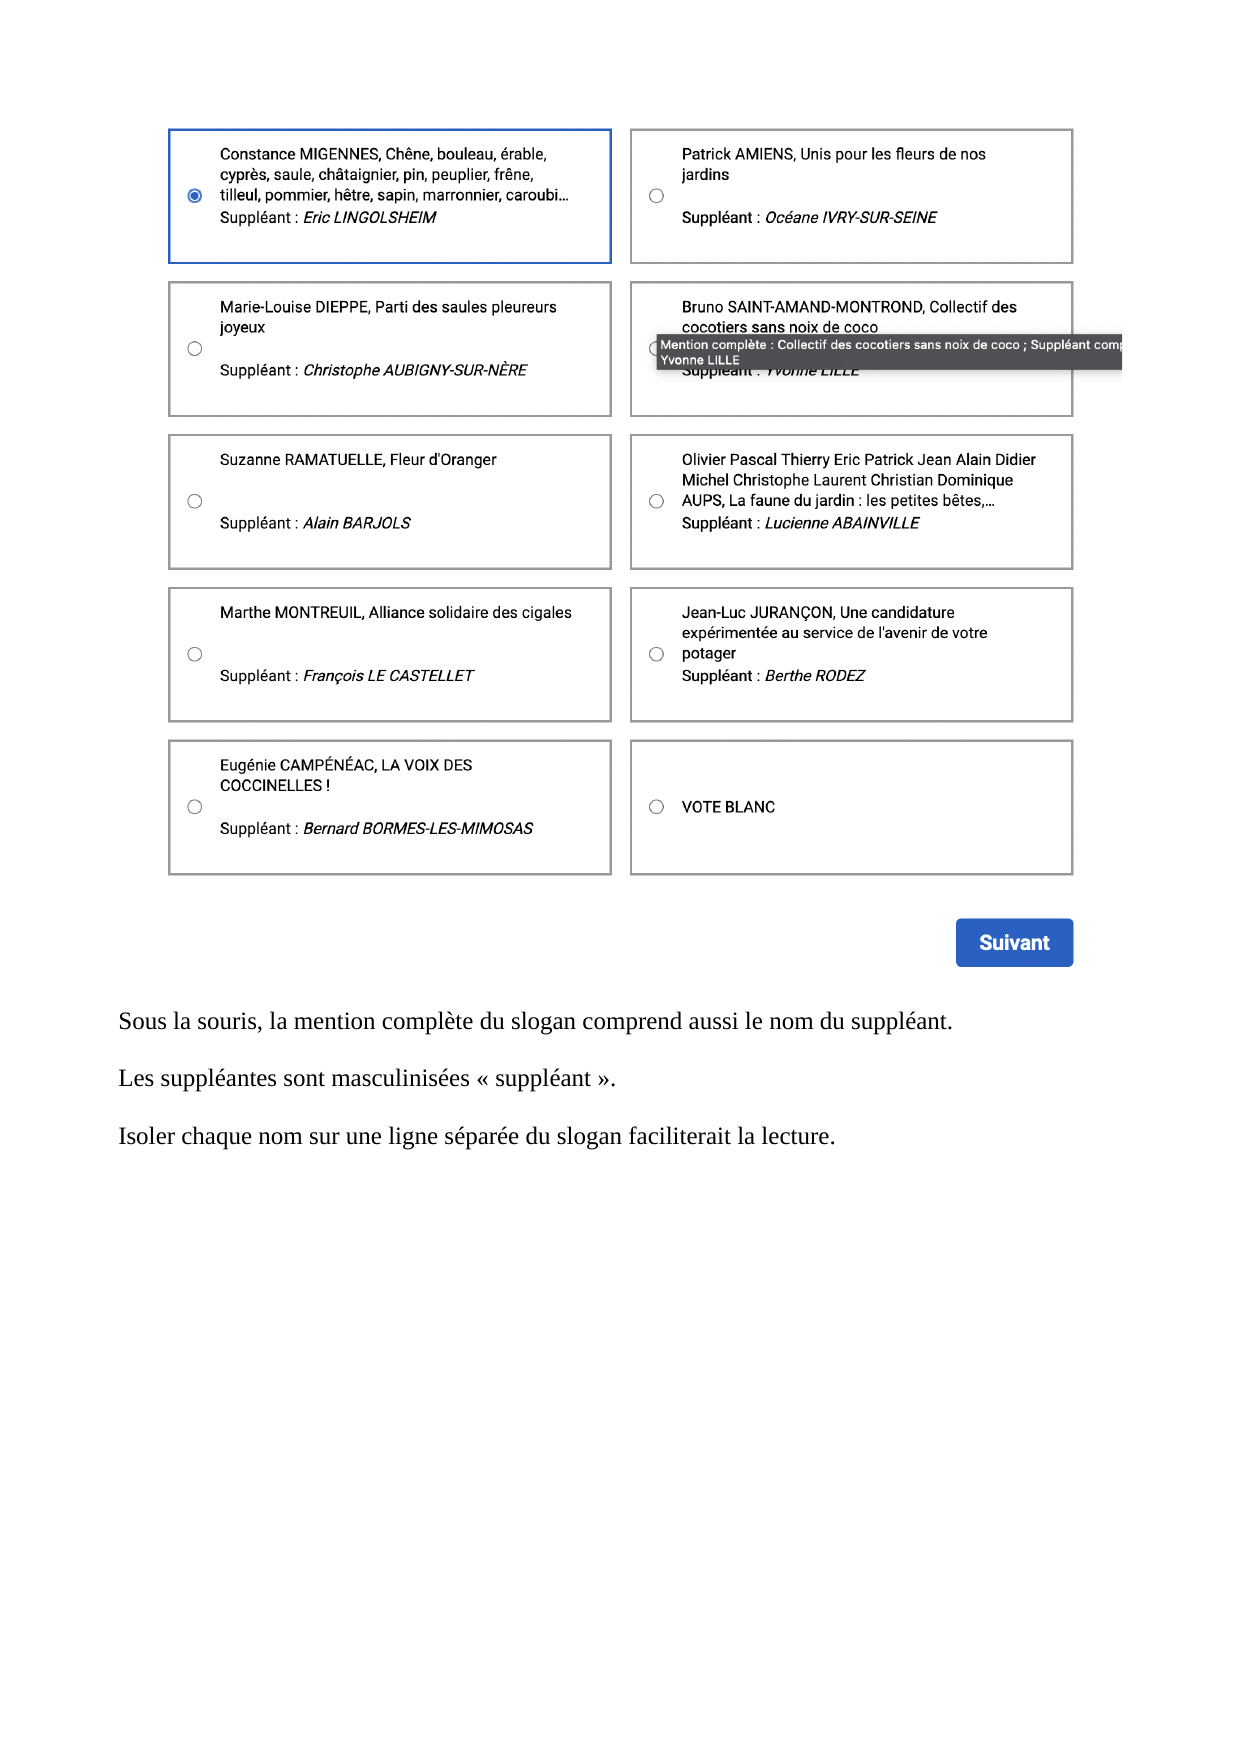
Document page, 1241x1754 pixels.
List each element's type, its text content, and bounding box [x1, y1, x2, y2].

text Sous la souris, la mention complète du slogan comprend aussi le nom du suppléant. [118, 1006, 1122, 1035]
text Les suppléantes sont masculinisées « suppléant ». [118, 1063, 1122, 1092]
text Isoler chaque nom sur une ligne séparée du slogan faciliterait la lecture. [118, 1121, 1122, 1150]
picture [118, 118, 1123, 978]
